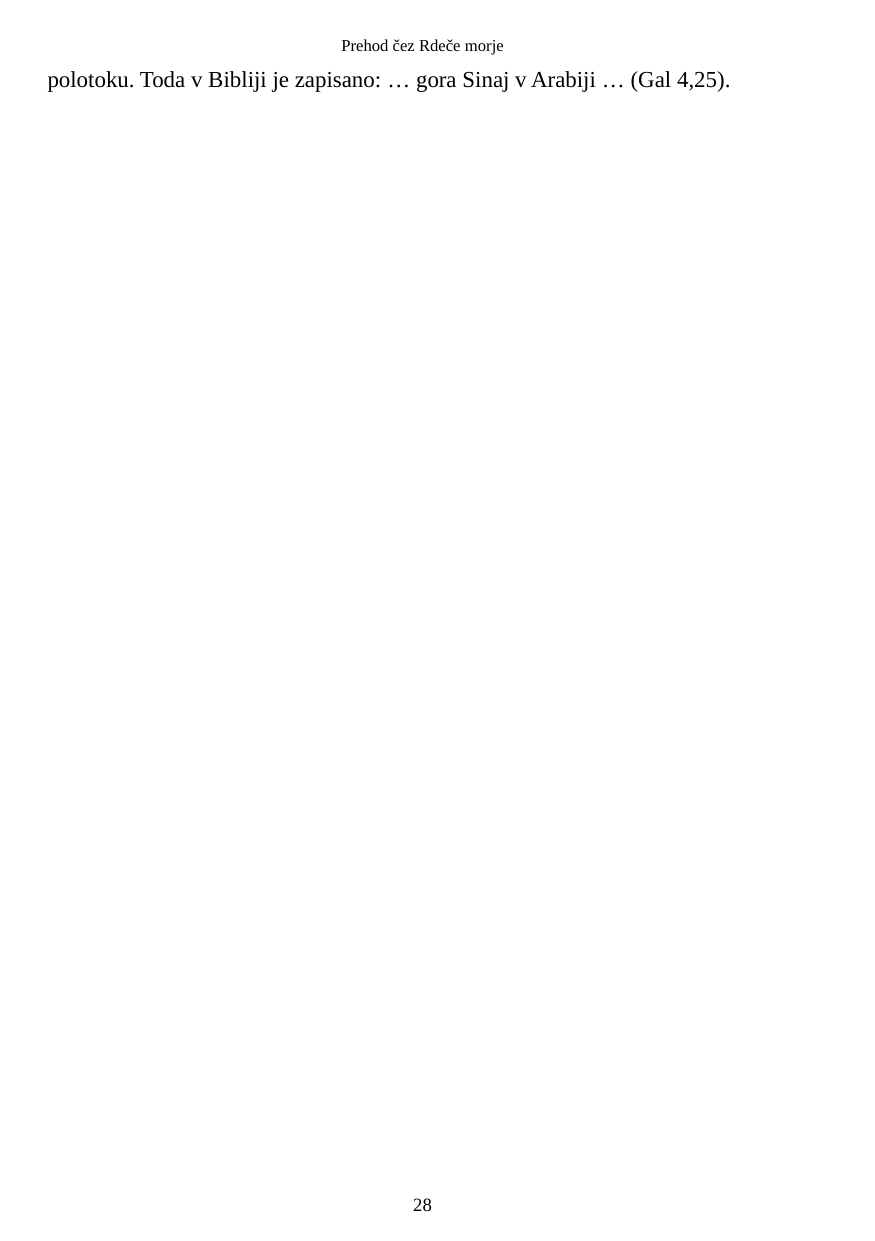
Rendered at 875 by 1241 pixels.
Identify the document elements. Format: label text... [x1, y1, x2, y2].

text polotoku. Toda v Bibliji je zapisano: … gora Sinaj v Arabiji … (Gal 4,25). [47, 66, 797, 93]
